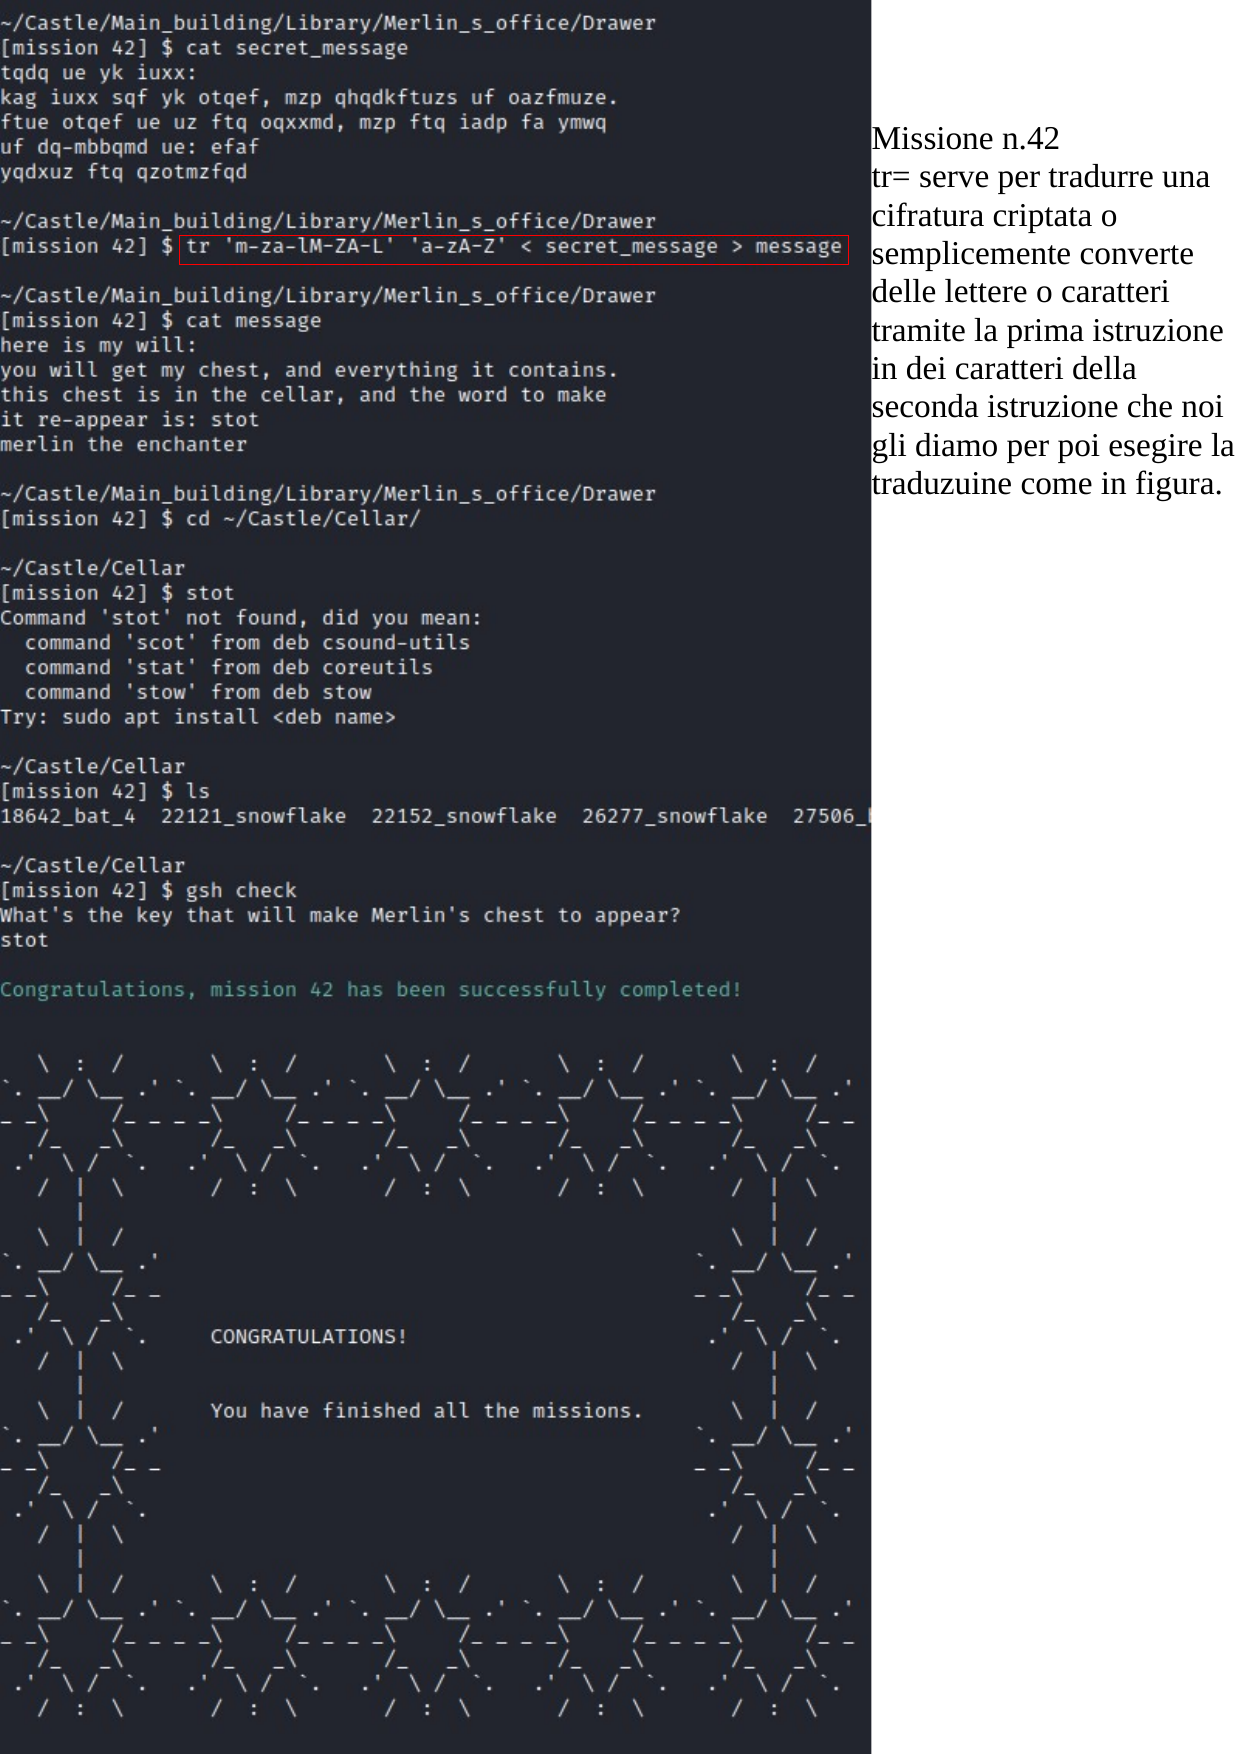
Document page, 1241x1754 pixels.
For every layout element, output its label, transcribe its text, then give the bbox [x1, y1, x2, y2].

picture [0, 0, 872, 1754]
text Missione n.42 [872, 118, 1240, 156]
text tr= serve per tradurre una cifratura criptata o semplicemente converte delle lettere o caratteri tramite la prima istruzione in dei caratteri della seconda istruzione che noi gli diamo per poi esegire la traduzuine come in figura. [872, 156, 1240, 501]
